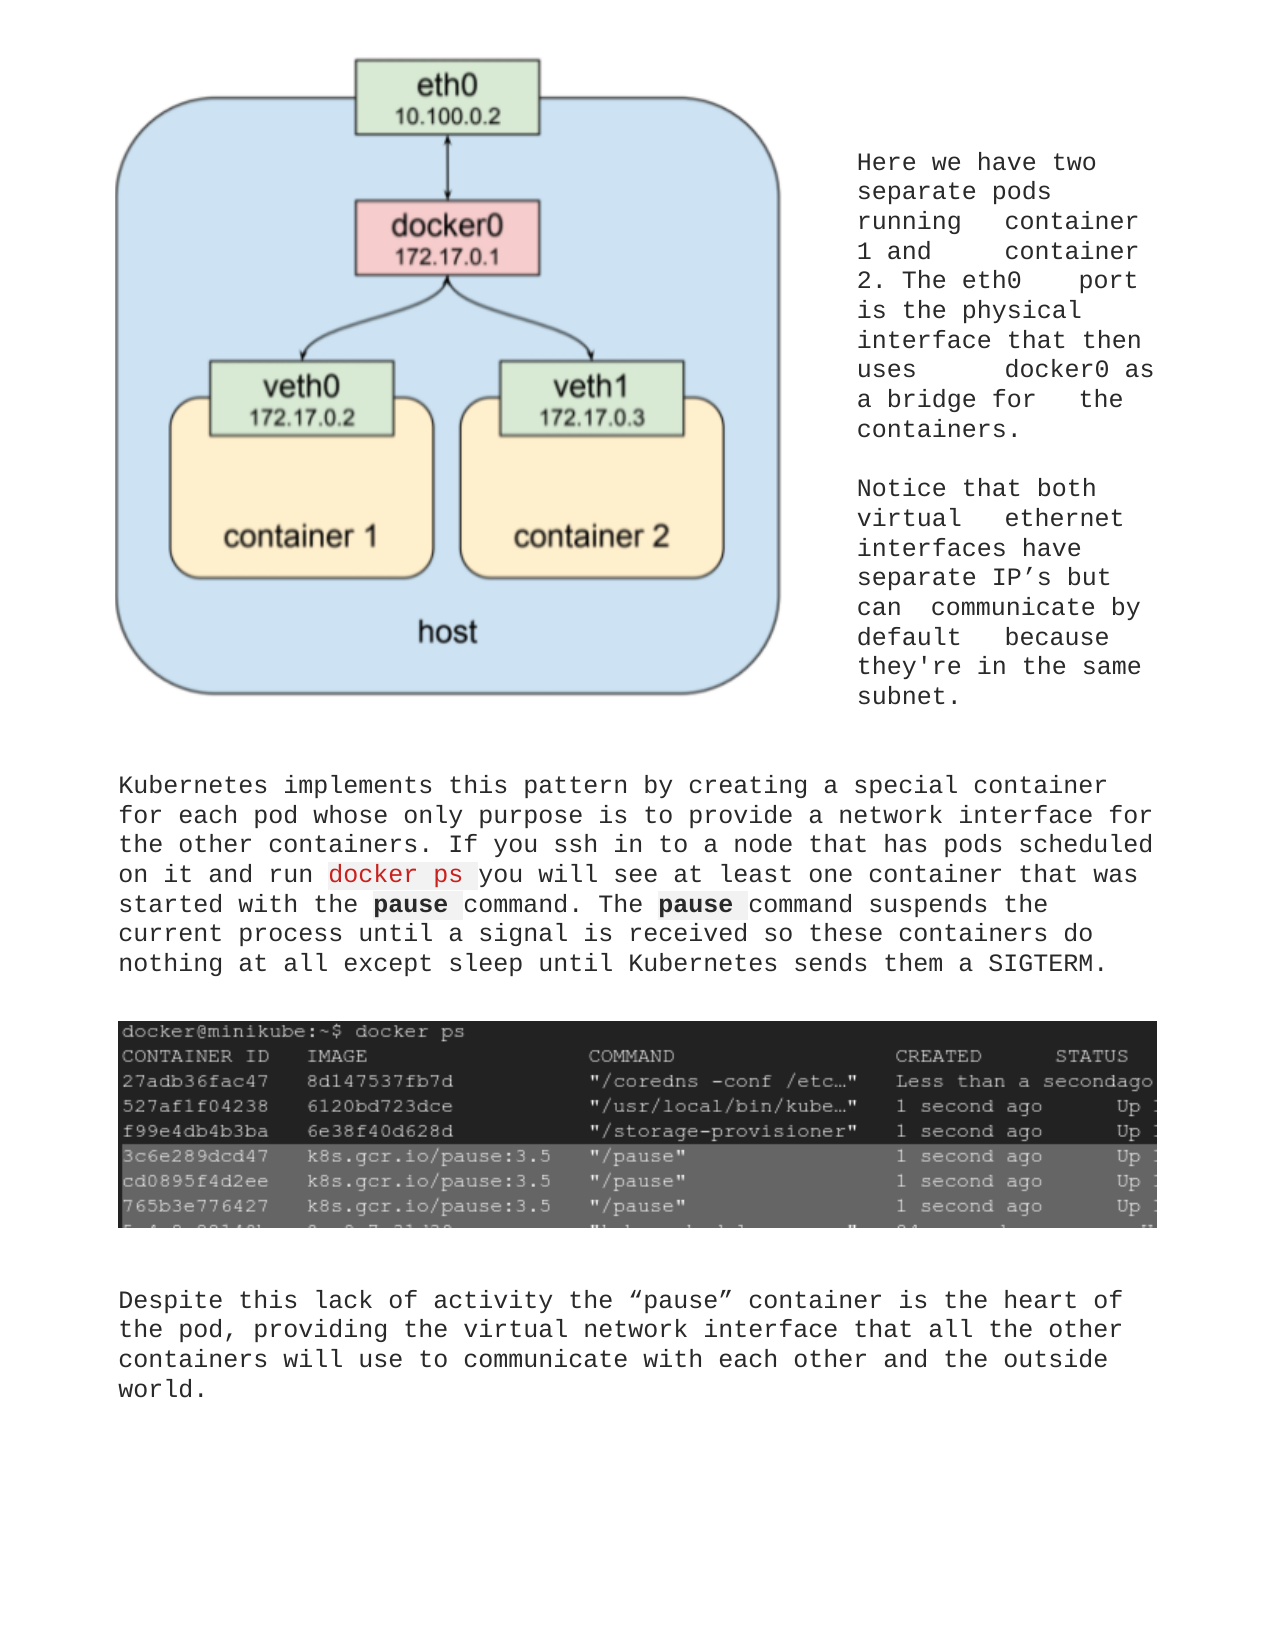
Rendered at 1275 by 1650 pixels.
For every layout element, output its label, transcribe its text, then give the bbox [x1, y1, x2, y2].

text Despite this lack of activity the “pause” container is the heart of the pod, providing the virtual network interface that all the other containers will use to communicate with each other and the outside world. [118, 1228, 1157, 1447]
picture [118, 1021, 1157, 1228]
text Here we have two separate pods running container 1 and container 2. The eth0 port is the physical interface that then uses docker0 as a bridge for the containers. [783, 148, 1157, 445]
text Kubernetes implements this pattern by creating a special container for each pod whose only purpose is to provide a network interface for the other containers. If you ssh in to a node that has pods scheduled on it and run docker ps you will see at least one container that was started with the pause command. The pause command suspends the current process until a signal is received so these containers do nothing at all except sleep until Kubernetes sends them a SIGTERM. [118, 771, 1157, 979]
picture [115, 40, 783, 708]
text Notice that both virtual ethernet interfaces have separate IP’s but can communicate by default because they're in the same subnet. [118, 474, 1157, 712]
